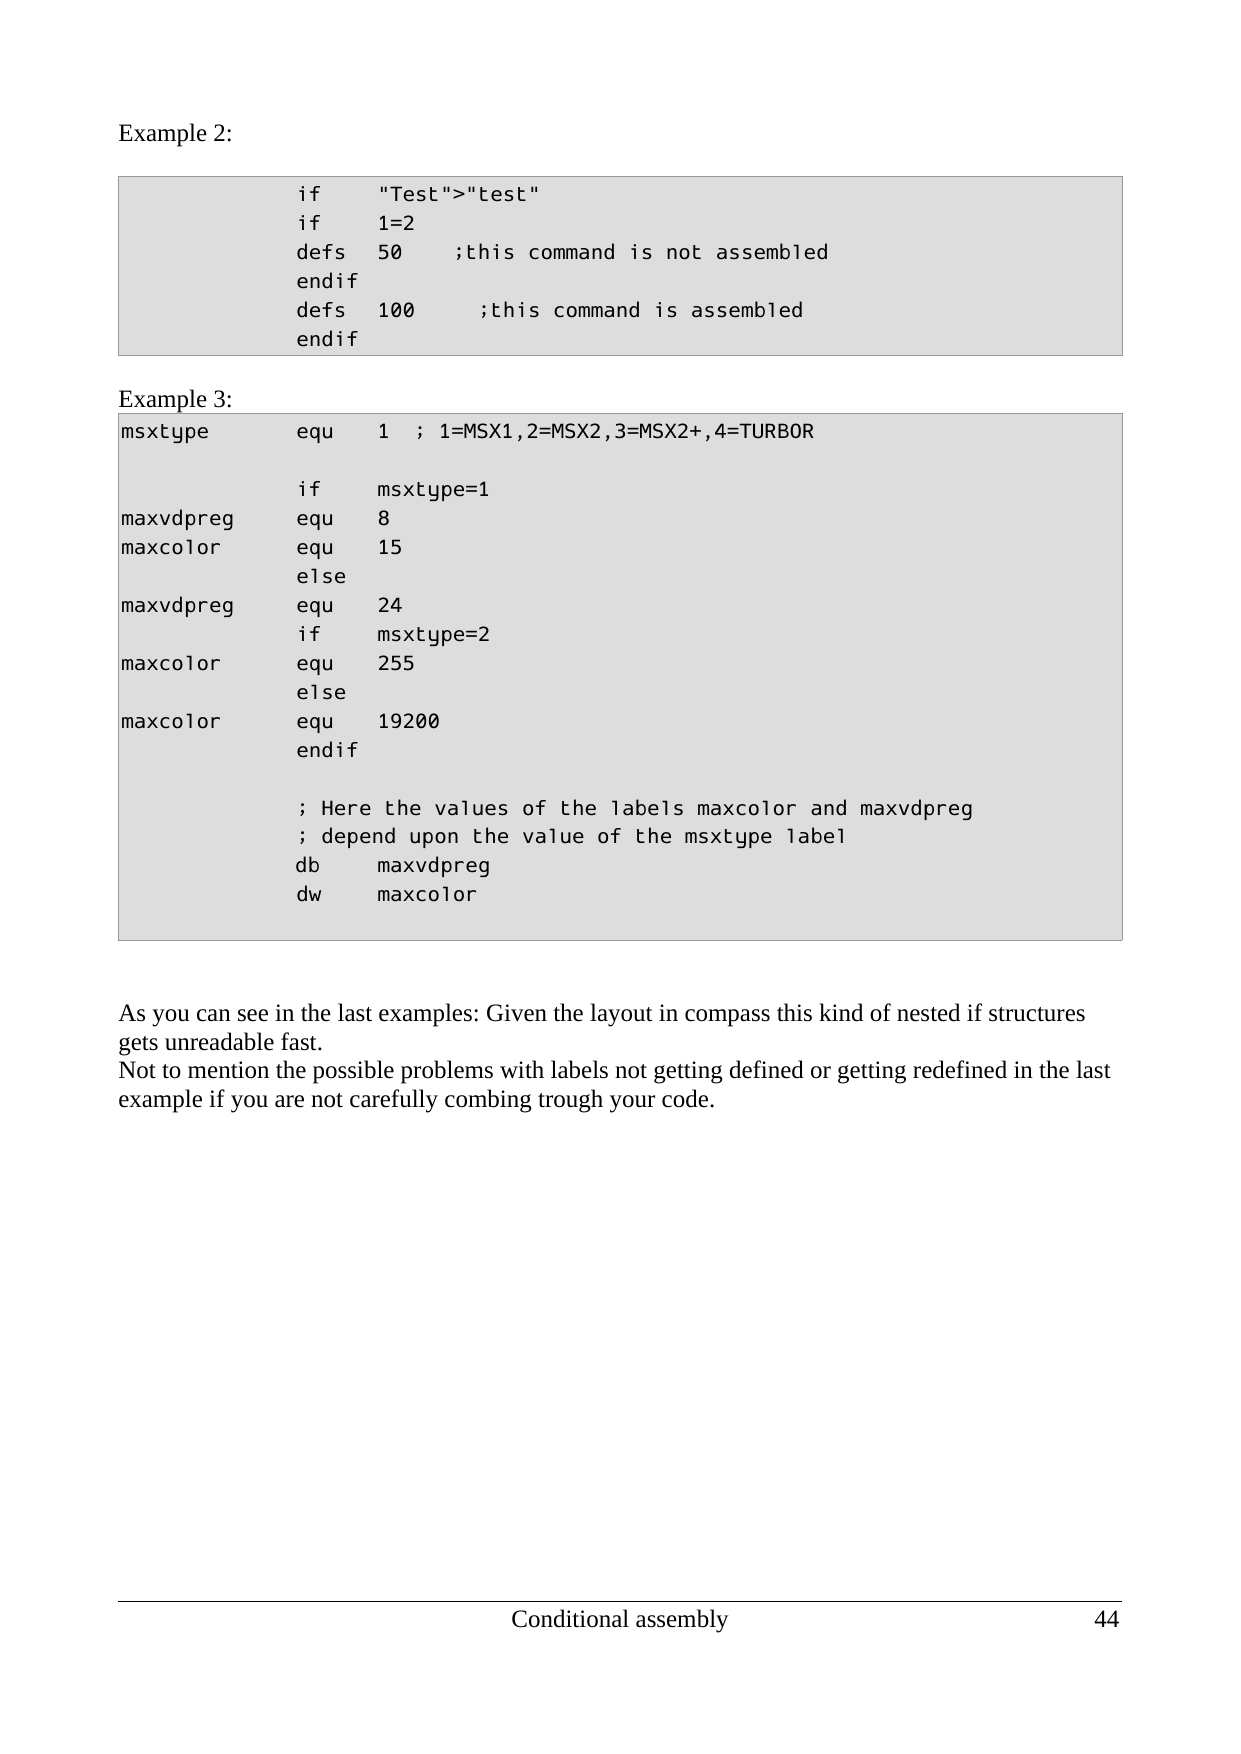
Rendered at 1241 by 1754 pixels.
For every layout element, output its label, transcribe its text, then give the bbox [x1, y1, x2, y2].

text Example 3: [118, 384, 1122, 413]
text Example 2: [118, 118, 1122, 147]
text if msxtype=1 [119, 471, 1122, 500]
text if msxtype=2 [119, 616, 1122, 645]
text maxvdpreg equ 8 [119, 500, 1122, 529]
text else [119, 674, 1122, 703]
text maxcolor equ 15 [119, 529, 1122, 558]
text maxcolor equ 255 [119, 645, 1122, 674]
text dw maxcolor [119, 876, 1122, 905]
text maxcolor equ 19200 [119, 703, 1122, 732]
text maxvdpreg equ 24 [119, 587, 1122, 616]
text if "Test">"test" if 1=2 defs 50 ;this command is not assembled endif defs 100 ;this command is assembled endif [119, 177, 1122, 355]
text else [119, 558, 1122, 587]
text endif [119, 732, 1122, 761]
text ; depend upon the value of the msxtype label [119, 818, 1122, 847]
text ; Here the values of the labels maxcolor and maxvdpreg [119, 789, 1122, 818]
text As you can see in the last examples: Given the layout in compass this kind of nested if structures gets unreadable fast. Not to mention the possible problems with labels not getting defined or getting redefined in the last example if you are not carefully combing trough your code. [118, 998, 1122, 1113]
text msxtype equ 1 ; 1=MSX1,2=MSX2,3=MSX2+,4=TURBOR [119, 414, 1122, 442]
text db maxvdpreg [119, 847, 1122, 876]
